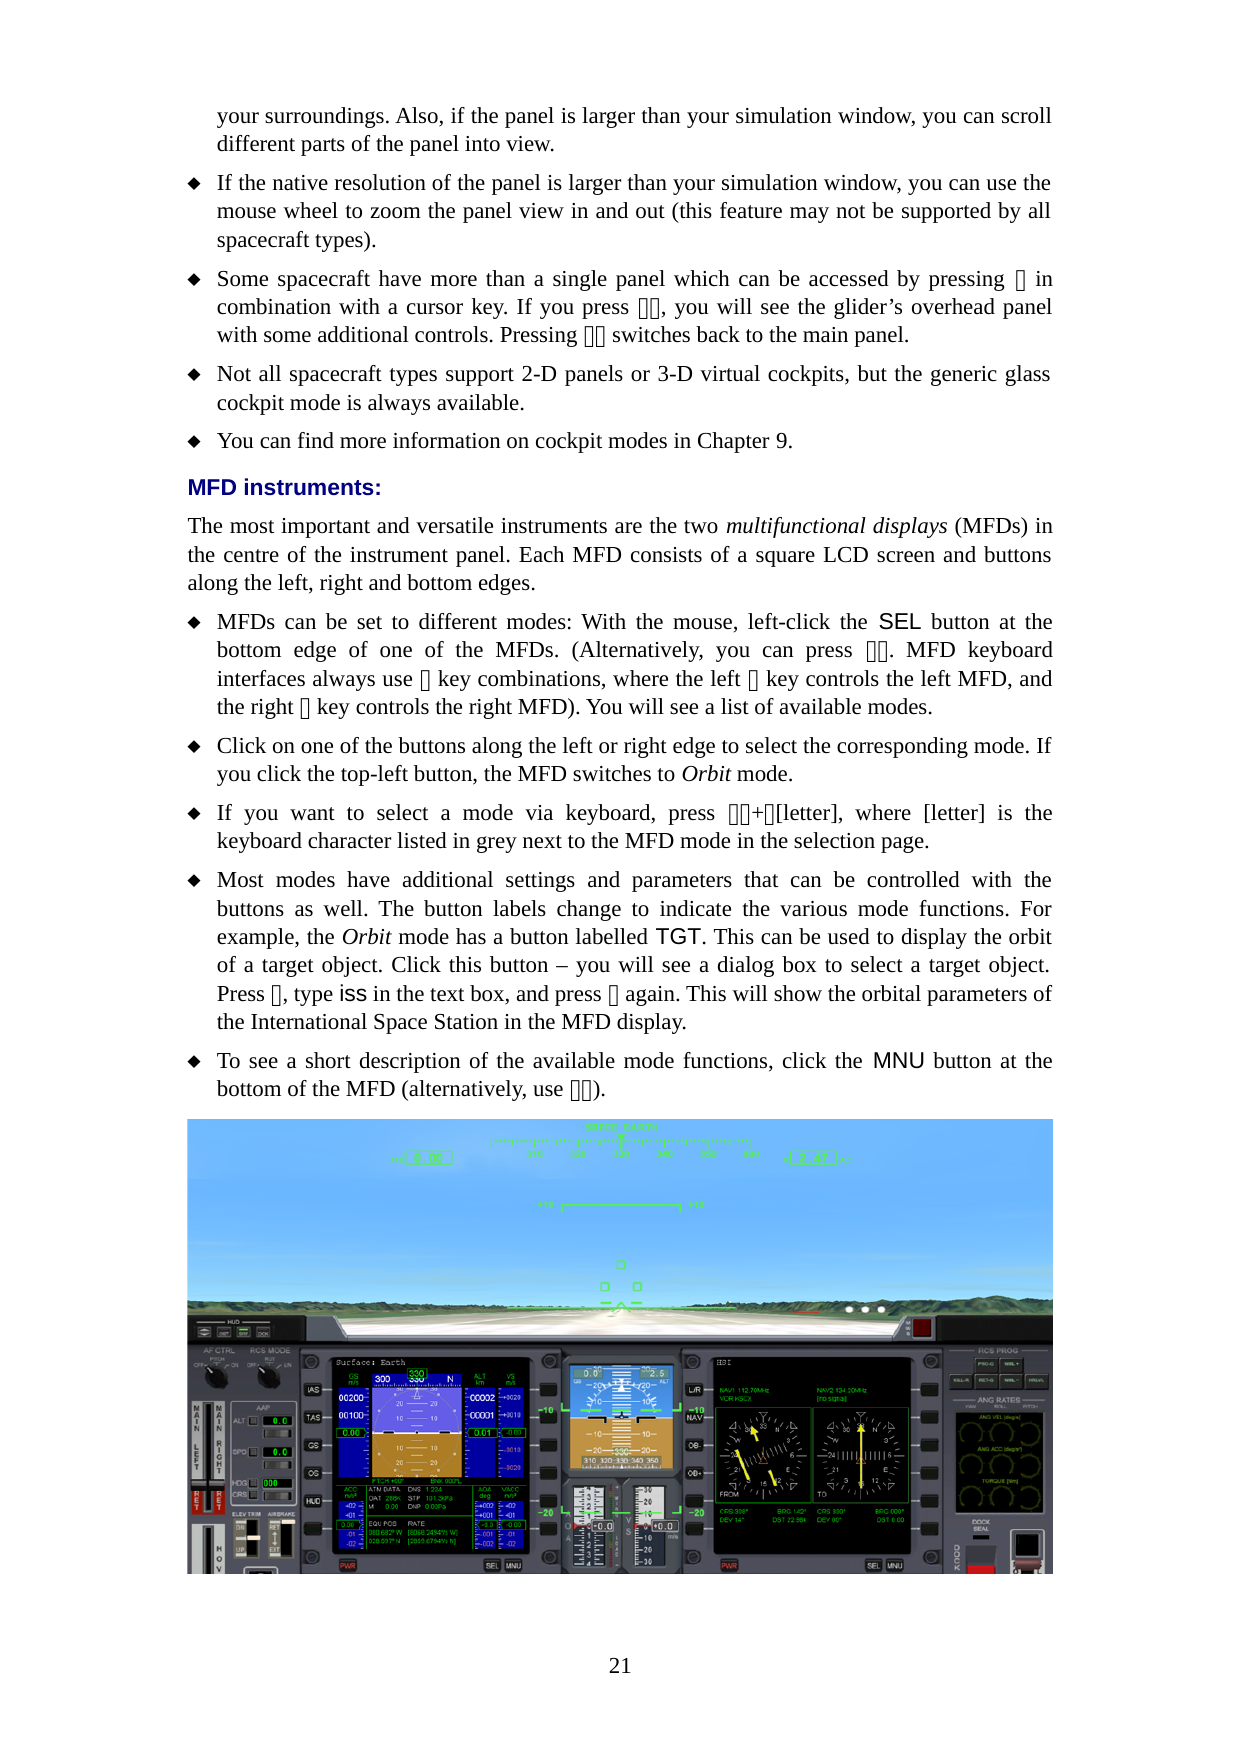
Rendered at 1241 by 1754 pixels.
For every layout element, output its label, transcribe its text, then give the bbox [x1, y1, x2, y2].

picture [187, 1119, 1053, 1574]
list Some spacecraft have more than a single panel which can be accessed by pressing  in combination with a cursor key. If you press , you will see the glider’s overhead panel with some additional controls. Pressing  switches back to the main panel. [187, 263, 1053, 348]
list Most modes have additional settings and parameters that can be controlled with the buttons as well. The button labels change to indicate the various mode functions. For example, the Orbit mode has a button labelled TGT. This can be used to display the orbit of a target object. Click this button – you will see a dialog box to select a target object. Press , type iss in the text box, and press  again. This will show the orbital parameters of the International Space Station in the MFD display. [187, 865, 1053, 1035]
text The most important and versatile instruments are the two multifunctional displays (MFDs) in the centre of the instrument panel. Each MFD consists of a square LCD screen and buttons along the left, right and bottom edges. [187, 511, 1053, 596]
list your surroundings. Also, if the panel is larger than your simulation window, you can scroll different parts of the panel into view. [187, 100, 1053, 157]
list If the native resolution of the panel is larger than your simulation window, you can use the mouse wheel to zoom the panel view in and out (this feature may not be supported by all spacecraft types). [187, 168, 1053, 253]
list Not all spacecraft types support 2-D panels or 3-D virtual cockpits, but the generic glass cockpit mode is always available. [187, 359, 1053, 416]
list Click on one of the buttons along the left or right edge to select the corresponding mode. If you click the top-left button, the MFD switches to Orbit mode. [187, 731, 1053, 787]
list To see a short description of the available mode functions, click the MNU button at the bottom of the MFD (alternatively, use ). [187, 1046, 1053, 1102]
subtitle MFD instruments: [187, 474, 1053, 500]
list You can find more information on cockpit modes in Chapter 9. [187, 426, 1053, 454]
list If you want to select a mode via keyboard, press +[letter], where [letter] is the keyboard character listed in grey next to the MFD mode in the selection page. [187, 798, 1053, 854]
list MFDs can be set to different modes: With the mouse, left-click the SEL button at the bottom edge of one of the MFDs. (Alternatively, you can press . MFD keyboard interfaces always use  key combinations, where the left  key controls the left MFD, and the right  key controls the right MFD). You will see a list of available modes. [187, 607, 1053, 720]
